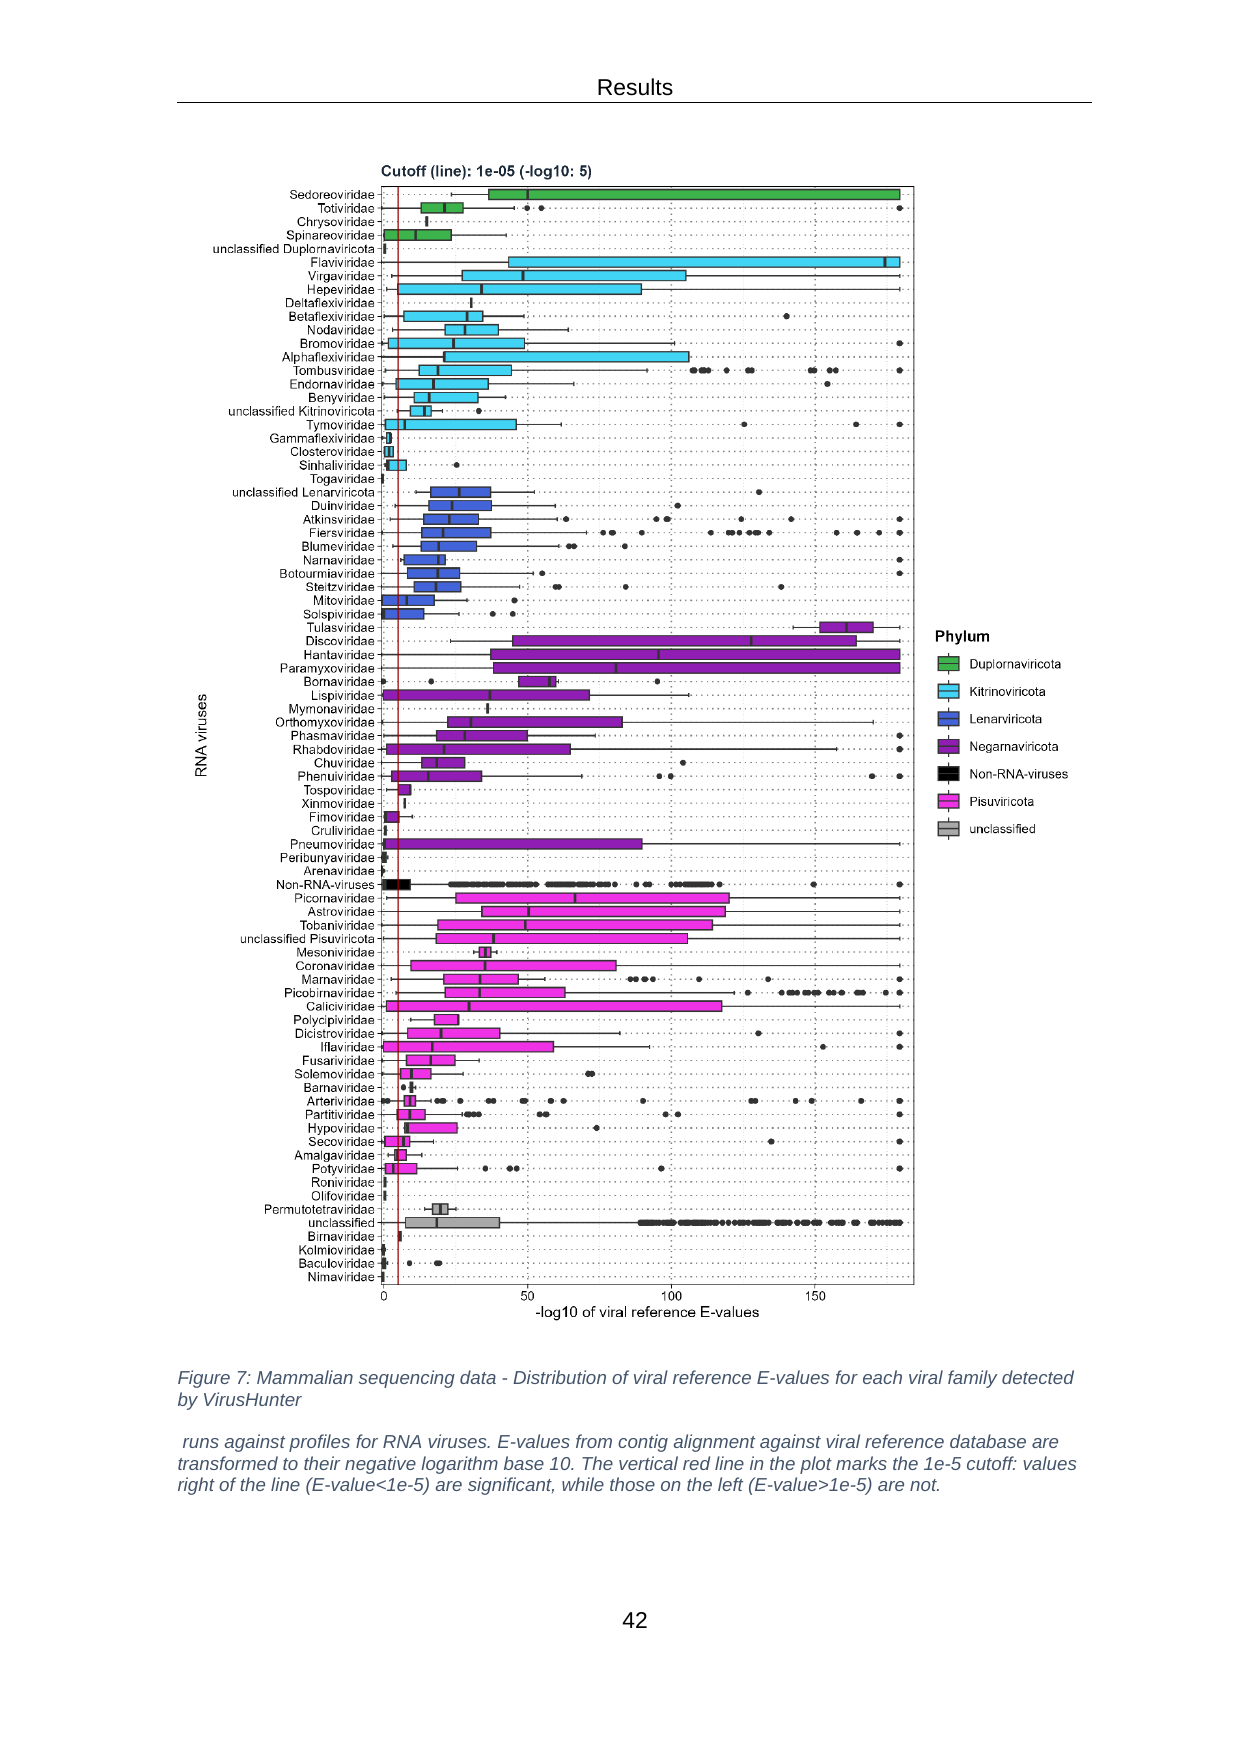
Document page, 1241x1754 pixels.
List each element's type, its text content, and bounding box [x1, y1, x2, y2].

text Figure 7: Mammalian sequencing data - Distribution of viral reference E-values for each viral family detected by VirusHunter [177, 1367, 1092, 1410]
text runs against profiles for RNA viruses. E-values from contig alignment against viral reference database are transformed to their negative logarithm base 10. The vertical red line in the plot marks the 1e-5 cutoff: values right of the line (E-value<1e-5) are significant, while those on the left (E-value>1e-5) are not. [177, 1431, 1092, 1496]
